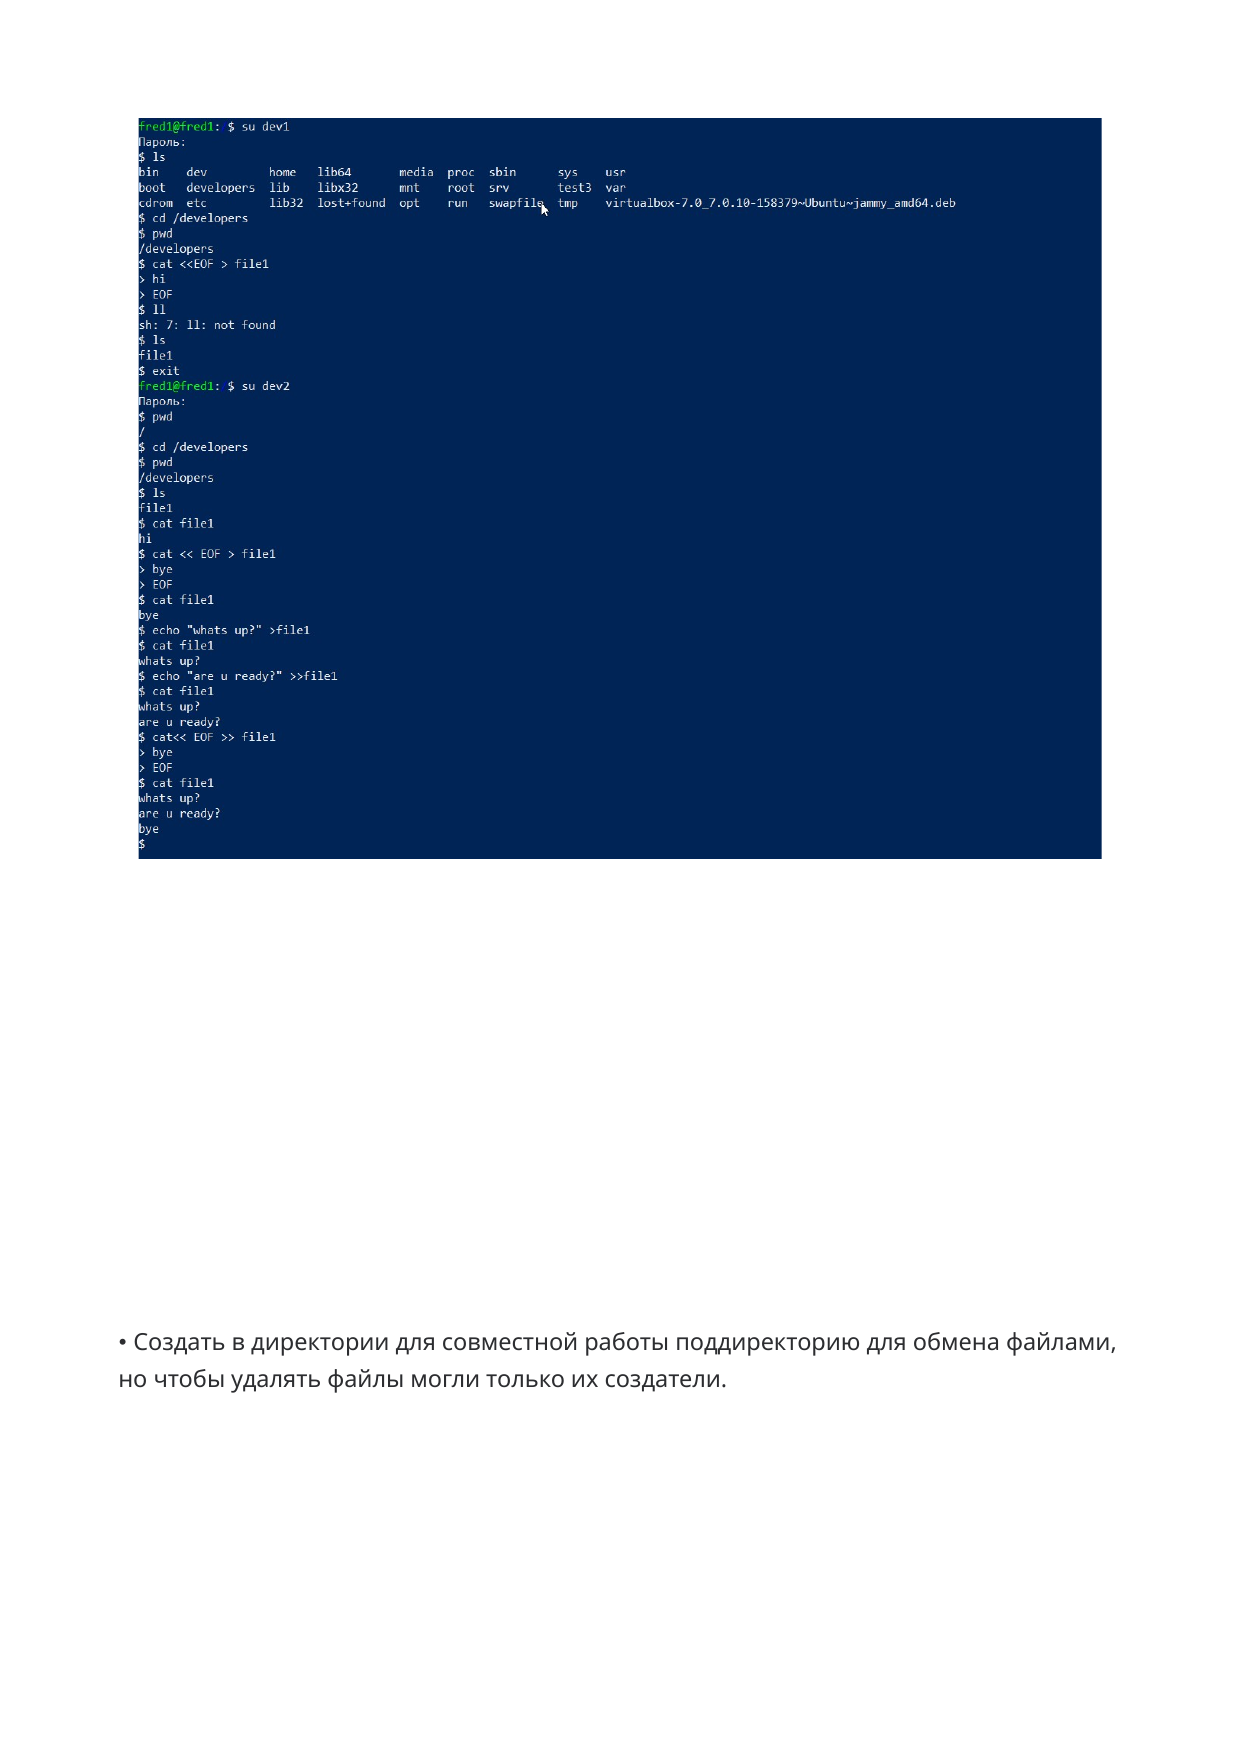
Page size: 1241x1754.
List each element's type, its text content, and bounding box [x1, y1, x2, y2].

picture [138, 118, 1102, 859]
text • Создать в директории для совместной работы поддиректорию для обмена файлами, но чтобы удалять файлы могли только их создатели. [118, 1325, 1122, 1394]
